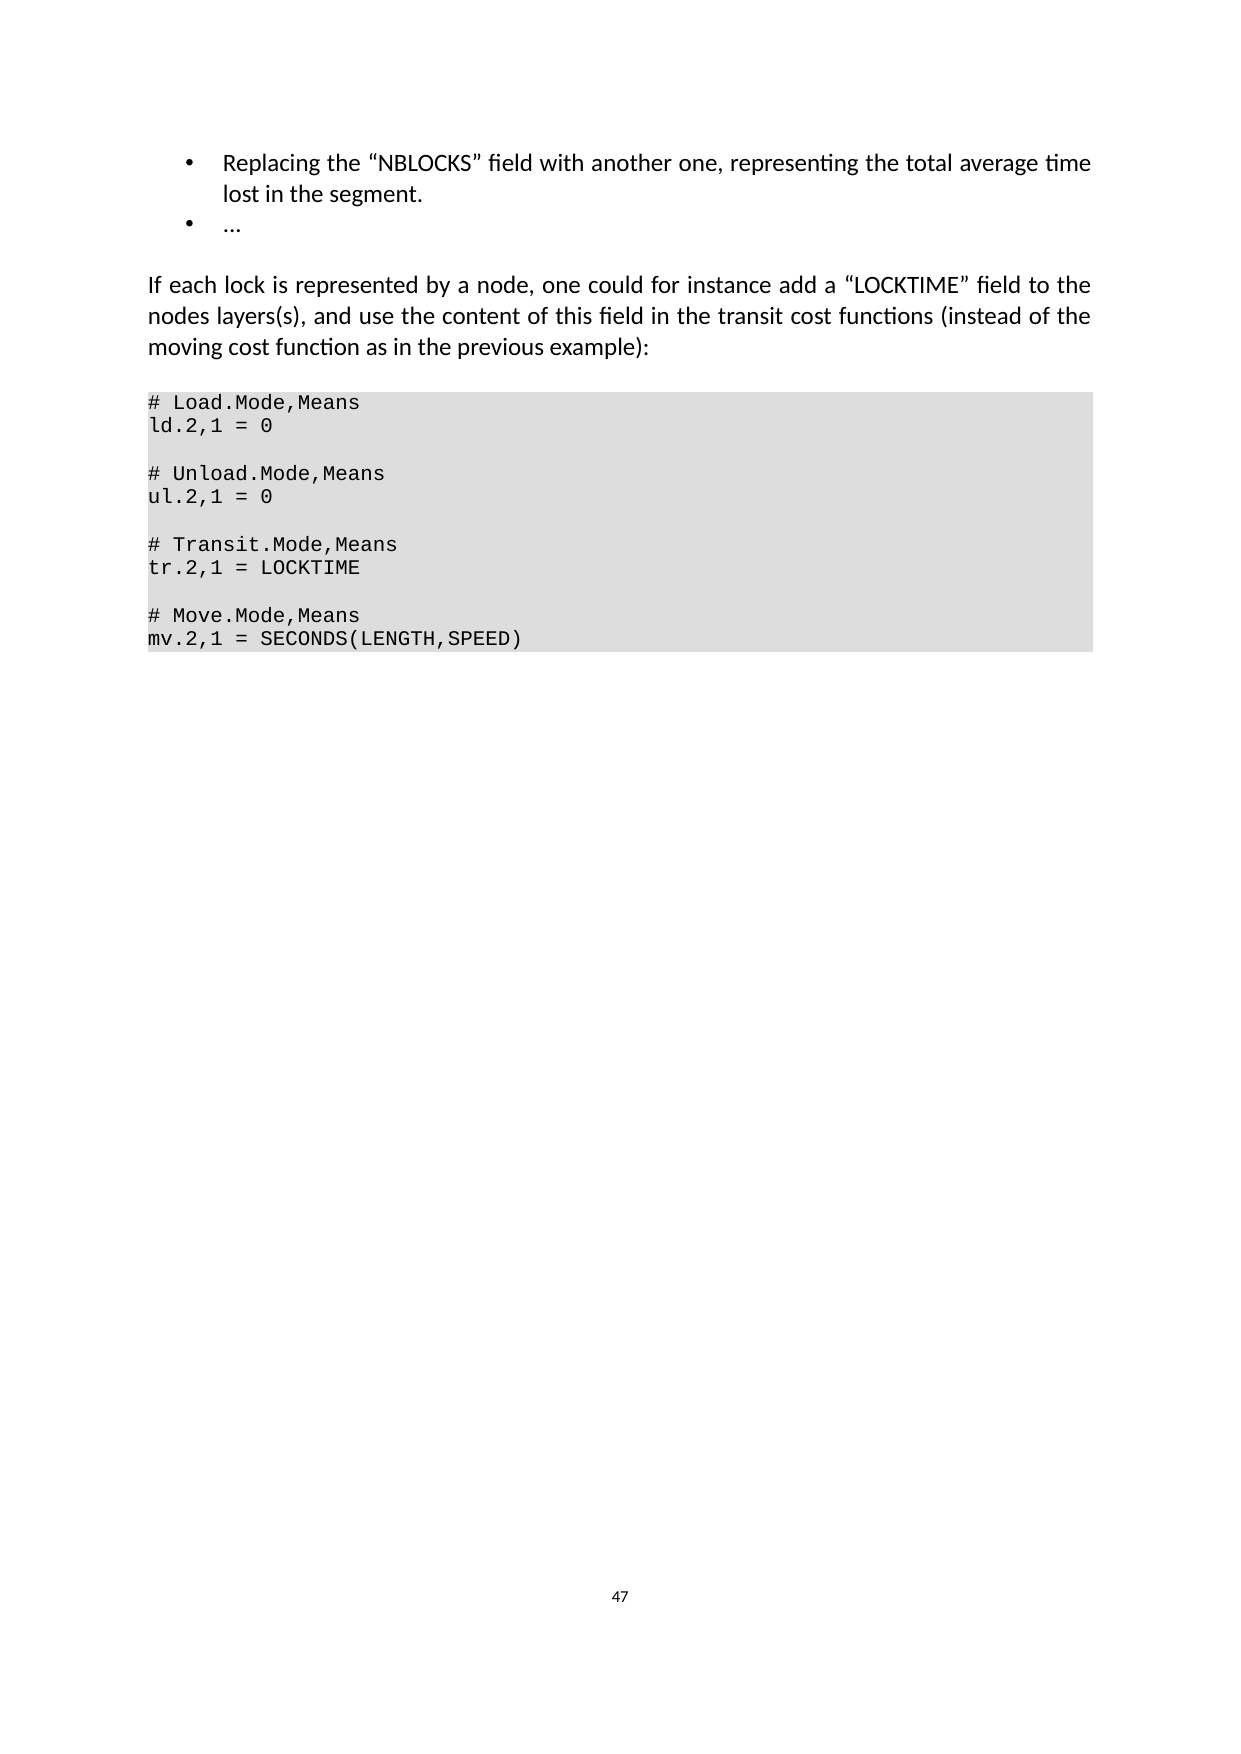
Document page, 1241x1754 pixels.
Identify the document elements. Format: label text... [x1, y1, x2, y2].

text # Move.Mode,Means [148, 604, 1093, 628]
text # Unload.Mode,Means [148, 463, 1093, 486]
list Replacing the “NBLOCKS” field with another one, representing the total average time lost in the segment. [185, 148, 1093, 209]
text If each lock is represented by a node, one could for instance add a “LOCKTIME” field to the nodes layers(s), and use the content of this field in the transit cost functions (instead of the moving cost function as in the previous example): [148, 270, 1093, 361]
text mv.2,1 = SECONDS(LENGTH,SPEED) [148, 628, 1093, 652]
text ld.2,1 = 0 [148, 415, 1093, 439]
list ... [185, 209, 1093, 239]
text ul.2,1 = 0 [148, 486, 1093, 510]
text # Load.Mode,Means [148, 392, 1093, 415]
text tr.2,1 = LOCKTIME [148, 557, 1093, 581]
text # Transit.Mode,Means [148, 534, 1093, 557]
